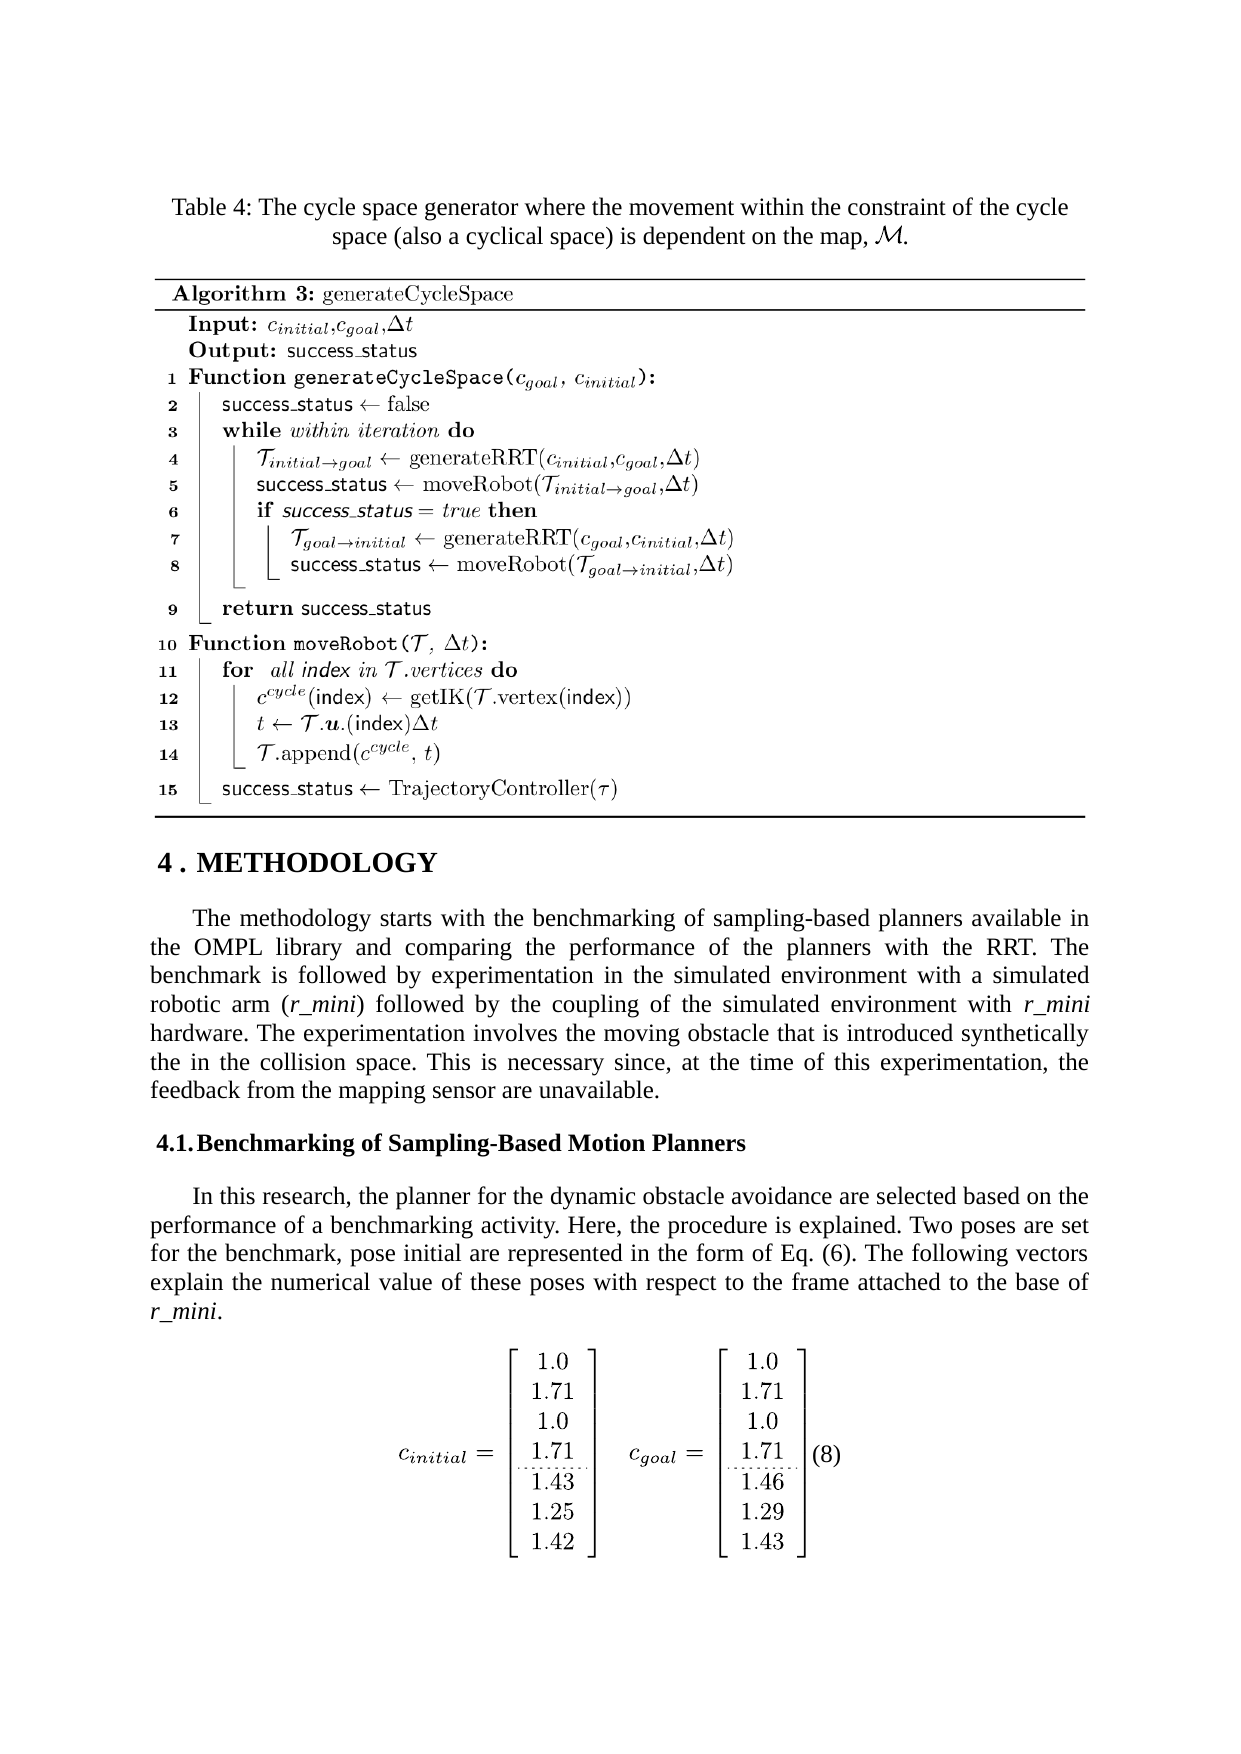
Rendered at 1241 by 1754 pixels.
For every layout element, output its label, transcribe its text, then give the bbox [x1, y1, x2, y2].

text The methodology starts with the benchmarking of sampling-based planners available in the OMPL library and comparing the performance of the planners with the RRT. The benchmark is followed by experimentation in the simulated environment with a simulated robotic arm (r_mini) followed by the coupling of the simulated environment with r_mini hardware. The experimentation involves the moving obstacle that is introduced synthetically the in the collision space. This is necessary since, at the time of this experimentation, the feedback from the mapping sensor are unavailable. [150, 903, 1090, 1104]
text Table 4: The cycle space generator where the movement within the constraint of the cycle space (also a cyclical space) is dependent on the map, . [150, 192, 1090, 249]
text [150, 1349, 509, 1558]
text (8) [806, 1349, 1090, 1558]
text In this research, the planner for the dynamic obstacle avoidance are selected based on the performance of a benchmarking activity. Here, the procedure is explained. Two poses are set for the benchmark, pose initial are represented in the form of Eq. (6). The following vectors explain the numerical value of these poses with respect to the frame attached to the base of r_mini. [150, 1181, 1090, 1325]
picture [150, 273, 1091, 822]
list METHODOLOGY [150, 846, 1090, 879]
list Benchmarking of Sampling-Based Motion Planners [150, 1128, 1090, 1157]
